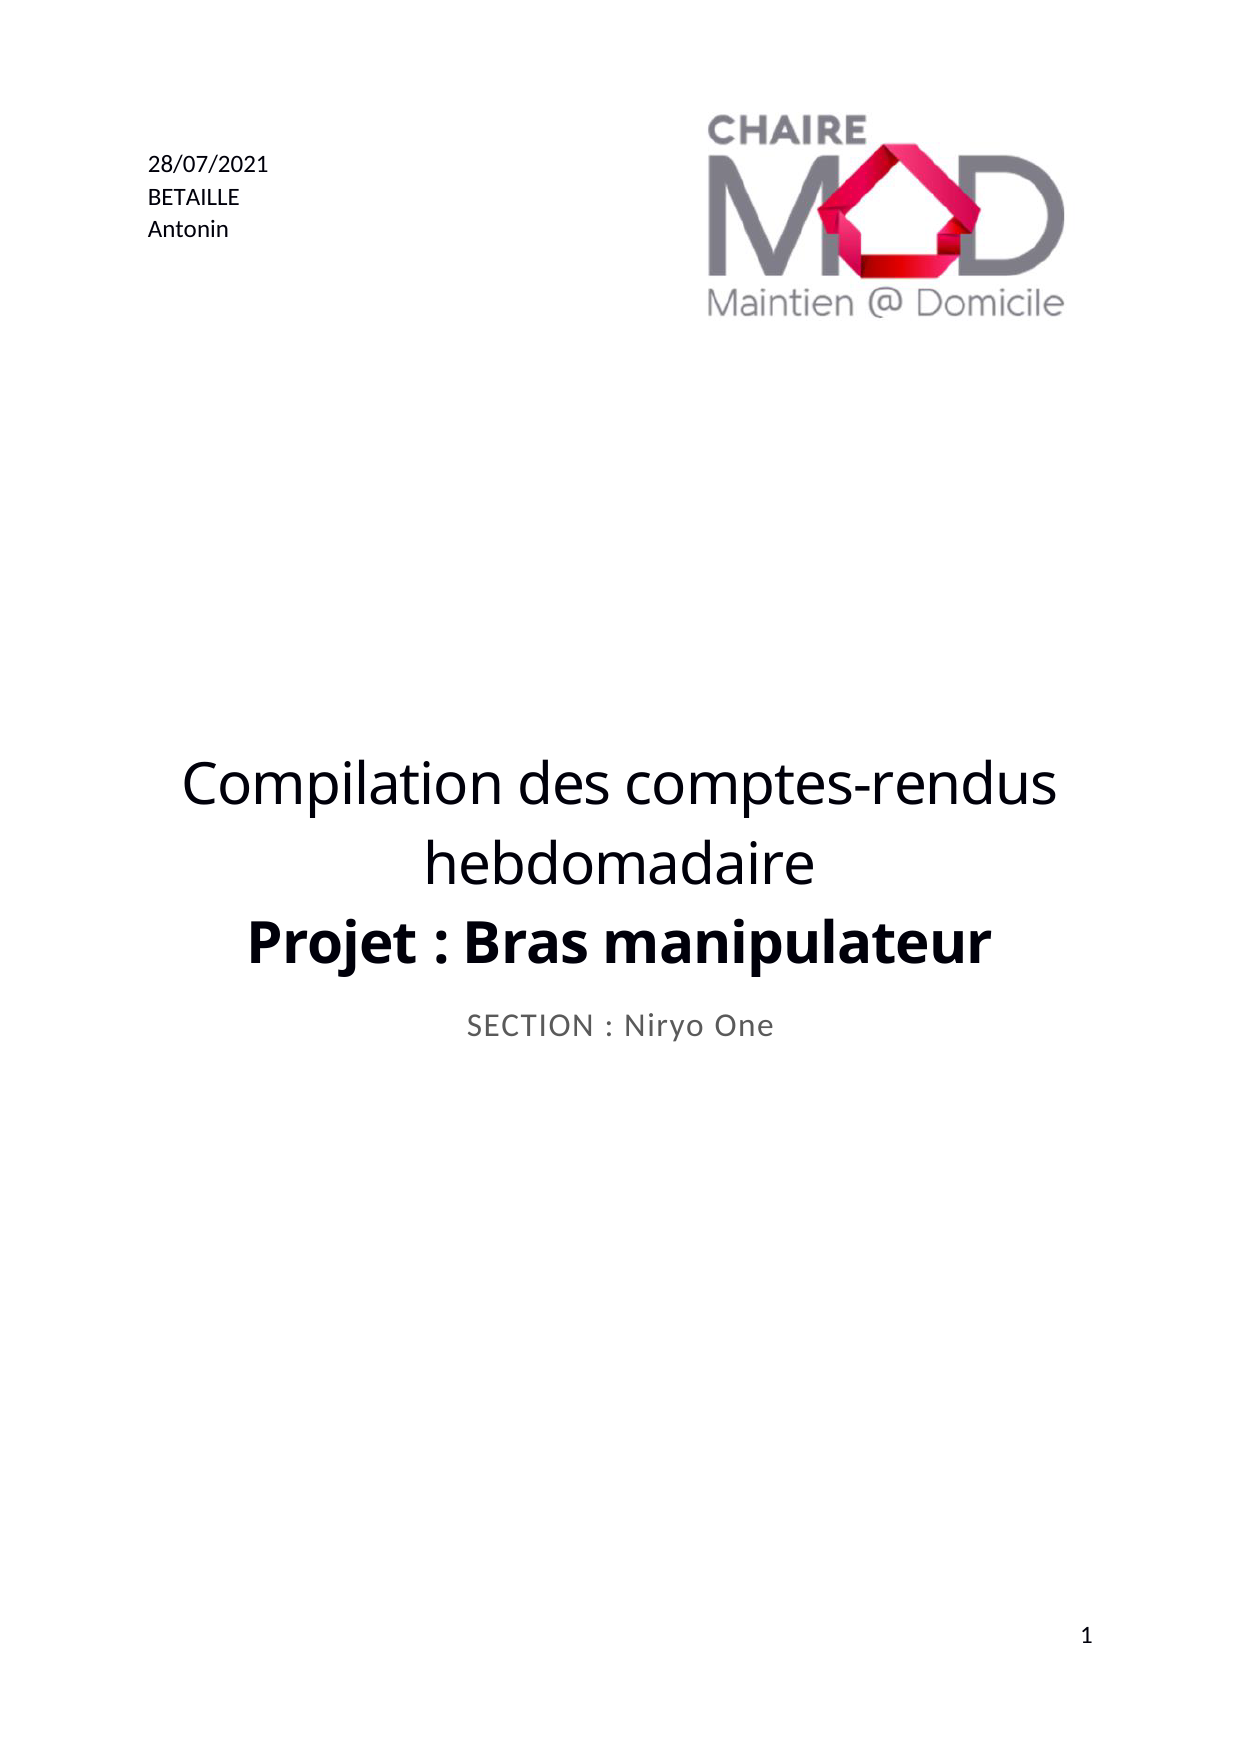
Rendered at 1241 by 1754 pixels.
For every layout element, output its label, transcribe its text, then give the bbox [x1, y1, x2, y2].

subtitle SECTION : Niryo One [148, 1004, 1092, 1044]
text Projet : Bras manipulateur [148, 901, 1092, 981]
text Antonin [148, 213, 685, 244]
title Compilation des comptes-rendus hebdomadaire [148, 742, 1092, 901]
text 28/07/2021 [148, 148, 685, 178]
text BETAILLE [148, 181, 685, 211]
